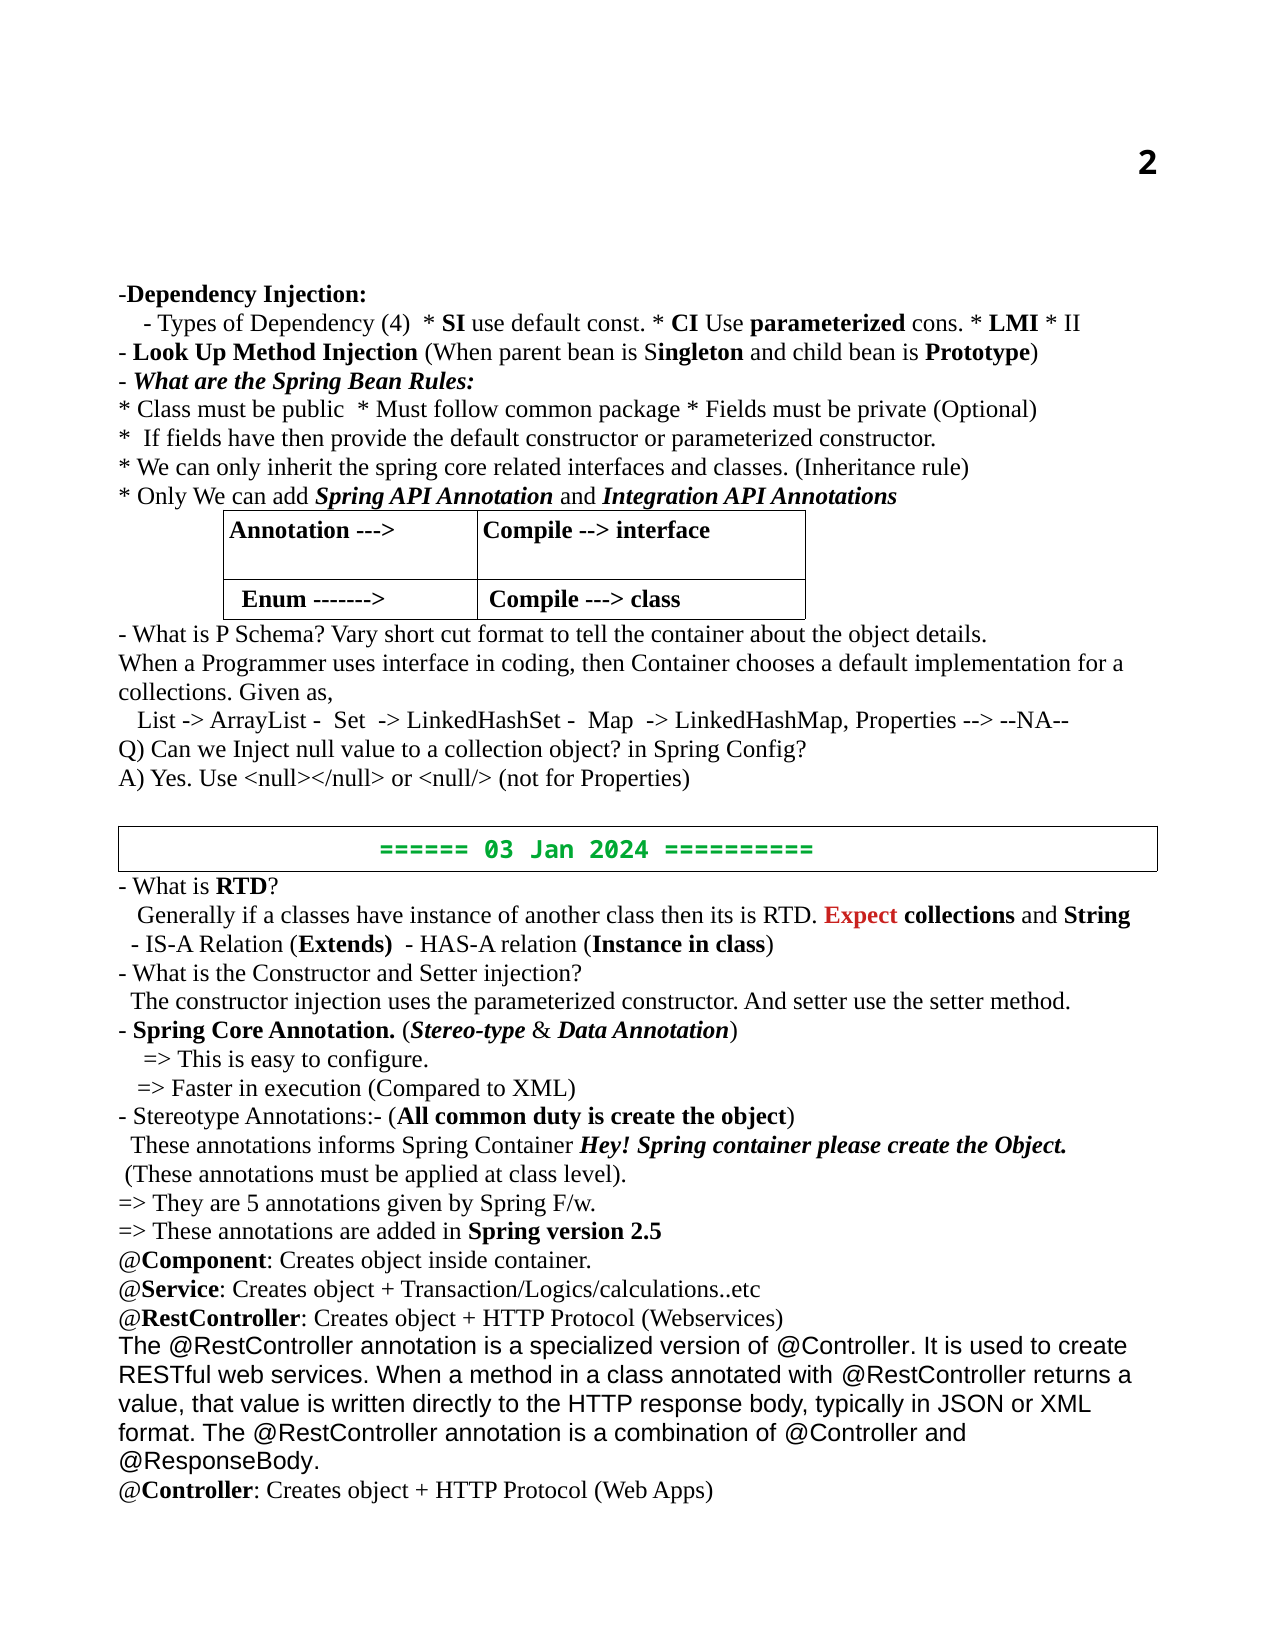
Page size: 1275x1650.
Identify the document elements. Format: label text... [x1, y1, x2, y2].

text => This is easy to configure. [118, 1044, 1157, 1073]
text (These annotations must be applied at class level). [118, 1159, 1157, 1188]
text - What is RTD? [118, 872, 1157, 900]
text * If fields have then provide the default constructor or parameterized constructor. [118, 423, 1157, 452]
table_header Compile --> interface [478, 511, 805, 579]
text - IS-A Relation (Extends) - HAS-A relation (Instance in class) [118, 929, 1157, 958]
table_cell Enum -------> [224, 580, 477, 619]
text When a Programmer uses interface in coding, then Container chooses a default implementation for a collections. Given as, [118, 648, 1157, 705]
text - What is P Schema? Vary short cut format to tell the container about the object details. [118, 619, 1157, 648]
text @Service: Creates object + Transaction/Logics/calculations..etc [118, 1274, 1157, 1303]
text Q) Can we Inject null value to a collection object? in Spring Config? [118, 734, 1157, 763]
table_cell Compile ---> class [478, 580, 805, 619]
text These annotations informs Spring Container Hey! Spring container please create the Object. [118, 1130, 1157, 1159]
text => These annotations are added in Spring version 2.5 [118, 1216, 1157, 1245]
text @RestController: Creates object + HTTP Protocol (Webservices) [118, 1303, 1157, 1331]
text Generally if a classes have instance of another class then its is RTD. Expect collections and String [118, 900, 1157, 929]
text -Dependency Injection: - Types of Dependency (4) * SI use default const. * CI Use parameterized cons. * LMI * II [118, 279, 1157, 337]
table_header Annotation ---> [224, 511, 477, 579]
text - Spring Core Annotation. (Stereo-type & Data Annotation) [118, 1015, 1157, 1044]
text - Stereotype Annotations:- (All common duty is create the object) [118, 1101, 1157, 1130]
text * We can only inherit the spring core related interfaces and classes. (Inheritance rule) [118, 452, 1157, 481]
text * Only We can add Spring API Annotation and Integration API Annotations [118, 481, 1157, 509]
text - What are the Spring Bean Rules: [118, 366, 1157, 394]
text - Look Up Method Injection (When parent bean is Singleton and child bean is Prototype) [118, 337, 1157, 366]
text The constructor injection uses the parameterized constructor. And setter use the setter method. [118, 986, 1157, 1015]
text * Class must be public * Must follow common package * Fields must be private (Optional) [118, 394, 1157, 423]
text List -> ArrayList - Set -> LinkedHashSet - Map -> LinkedHashMap, Properties --> --NA-- [118, 705, 1157, 734]
text @Controller: Creates object + HTTP Protocol (Web Apps) [118, 1475, 1157, 1504]
text A) Yes. Use <null></null> or <null/> (not for Properties) [118, 763, 1157, 792]
table_header ====== 03 Jan 2024 ========== [119, 827, 1157, 871]
text => They are 5 annotations given by Spring F/w. [118, 1188, 1157, 1216]
text - What is the Constructor and Setter injection? [118, 958, 1157, 986]
text The @RestController annotation is a specialized version of @Controller. It is used to create RESTful web services. When a method in a class annotated with @RestController returns a value, that value is written directly to the HTTP response body, typically in JSON or XML format. The @RestController annotation is a combination of @Controller and @ResponseBody. [118, 1331, 1157, 1475]
text => Faster in execution (Compared to XML) [118, 1073, 1157, 1101]
text @Component: Creates object inside container. [118, 1245, 1157, 1274]
